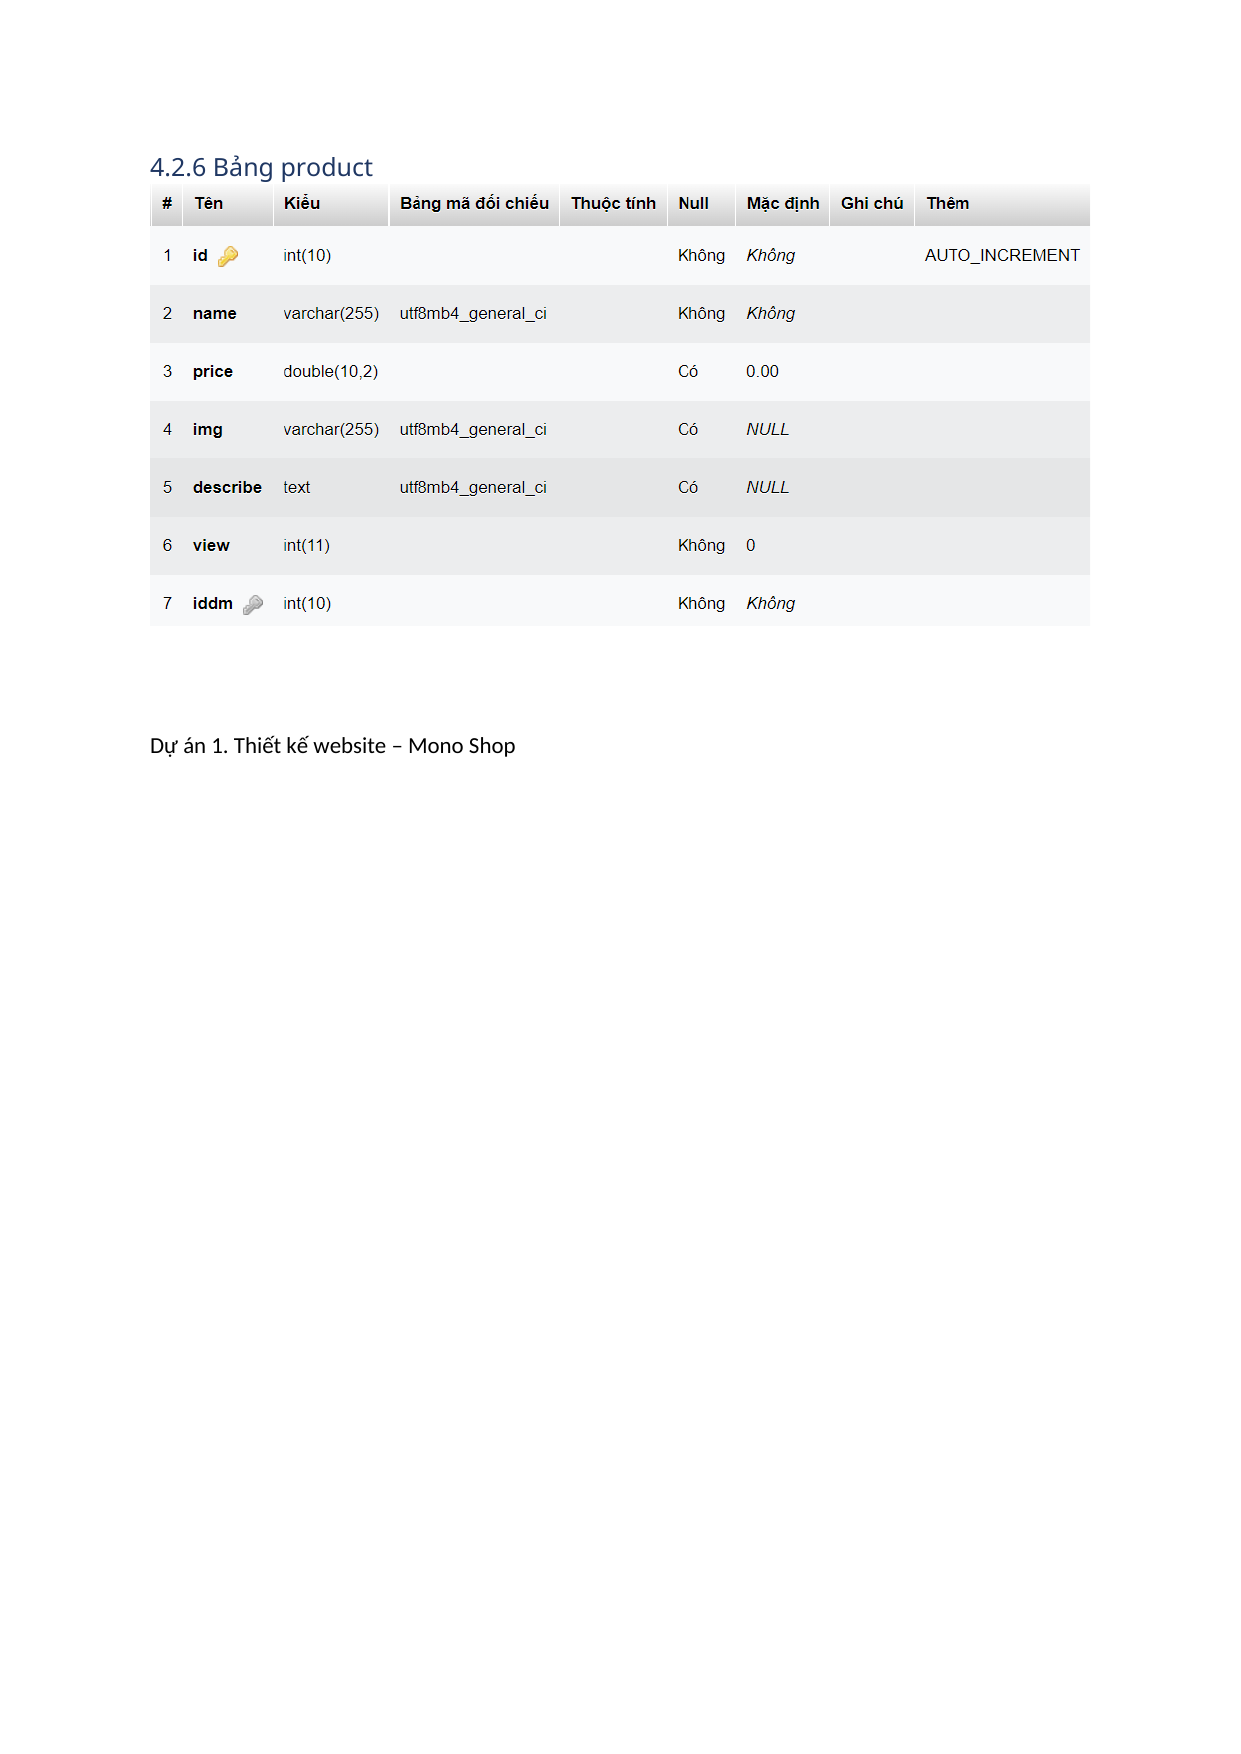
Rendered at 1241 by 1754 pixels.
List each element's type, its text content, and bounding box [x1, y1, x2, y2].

subtitle 4.2.6 Bảng product [150, 150, 1090, 184]
text Dự án 1. Thiết kế website – Mono Shop [150, 731, 1090, 759]
